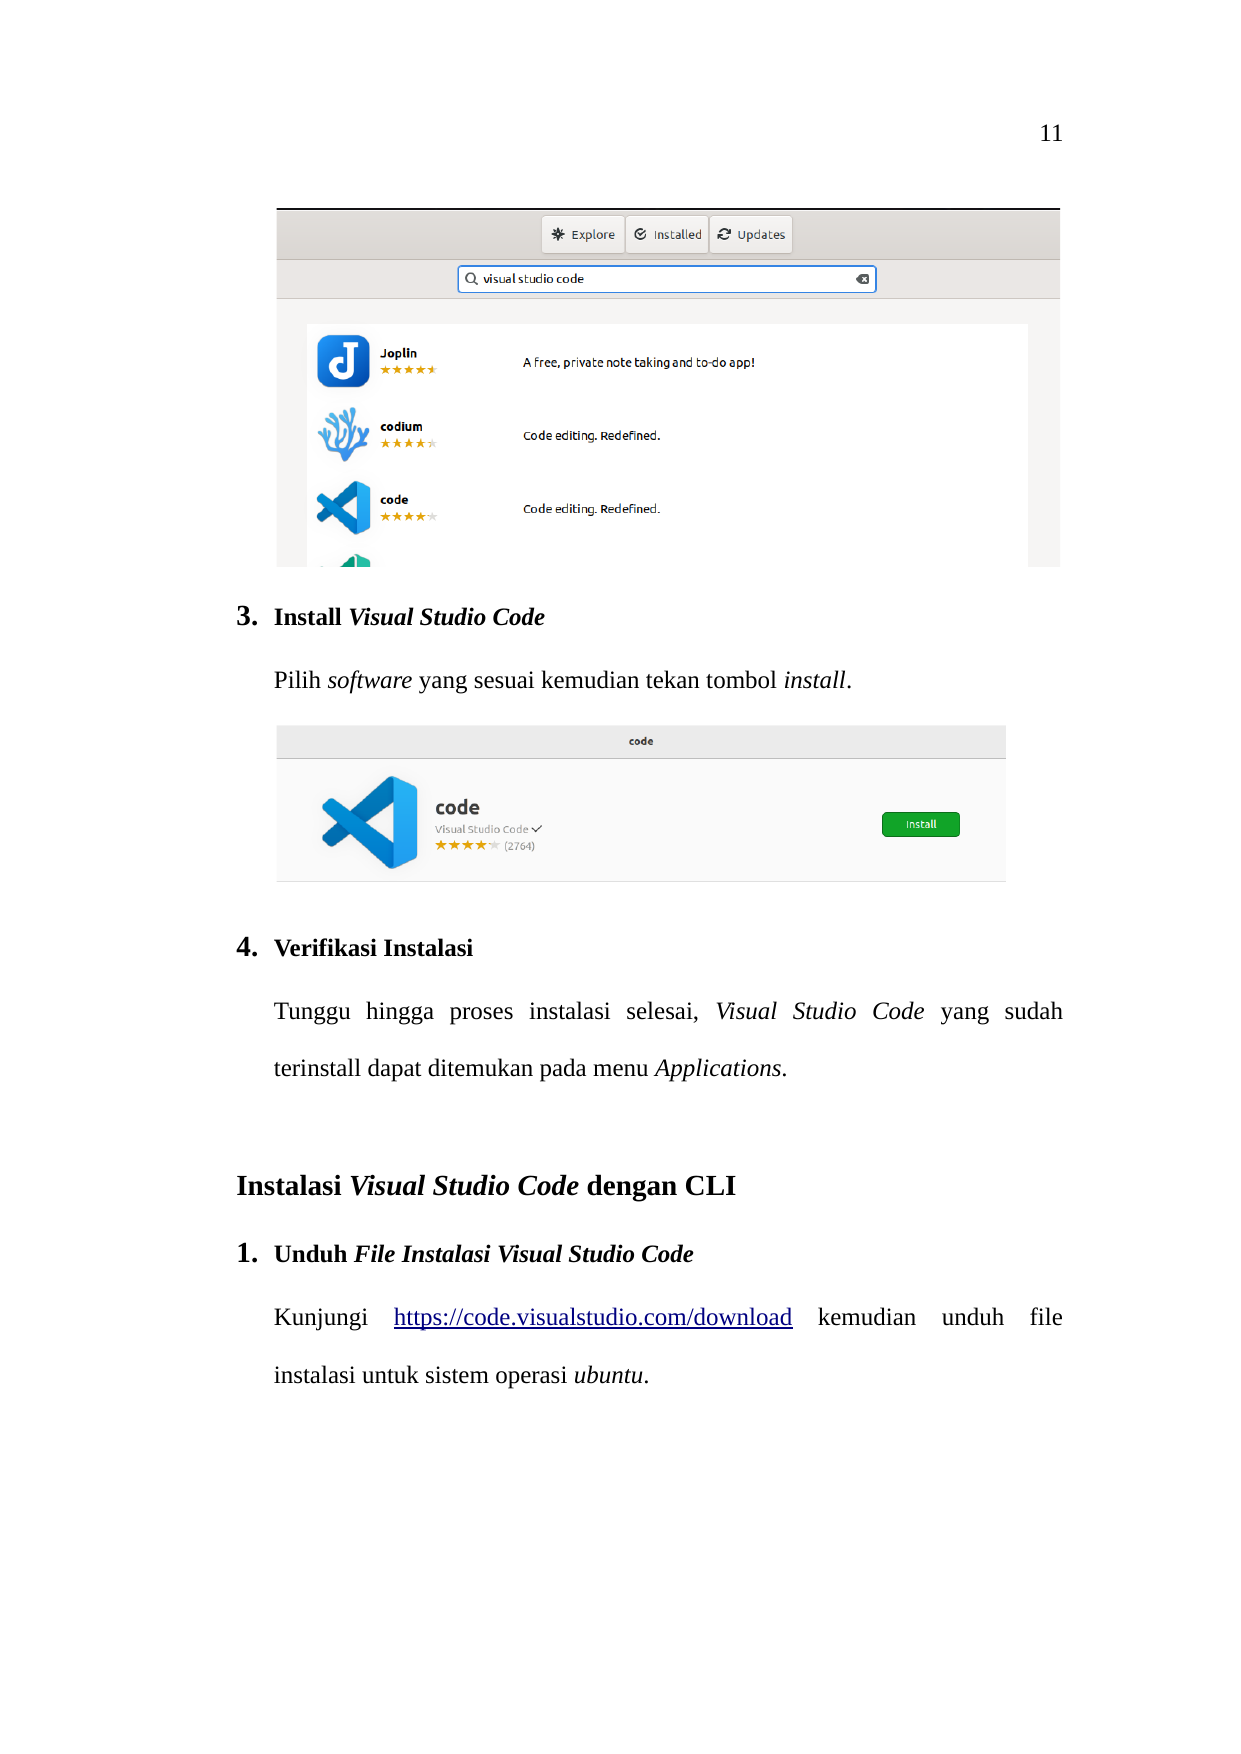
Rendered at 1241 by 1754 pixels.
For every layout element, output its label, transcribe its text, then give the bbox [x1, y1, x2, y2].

list Install Visual Studio Code [236, 598, 1063, 632]
text Instalasi Visual Studio Code dengan CLI [236, 1168, 1063, 1202]
list Pilih software yang sesuai kemudian tekan tombol install. [236, 665, 1063, 694]
list Tunggu hingga proses instalasi selesai, Visual Studio Code yang sudah terinstall dapat ditemukan pada menu Applications. [236, 996, 1063, 1082]
list Unduh File Instalasi Visual Studio Code [236, 1235, 1063, 1269]
picture [276, 725, 1006, 739]
picture [276, 208, 1060, 567]
list Verifikasi Instalasi [236, 929, 1063, 962]
list Kunjungi https://code.visualstudio.com/download kemudian unduh file instalasi untuk sistem operasi ubuntu. [236, 1302, 1063, 1389]
